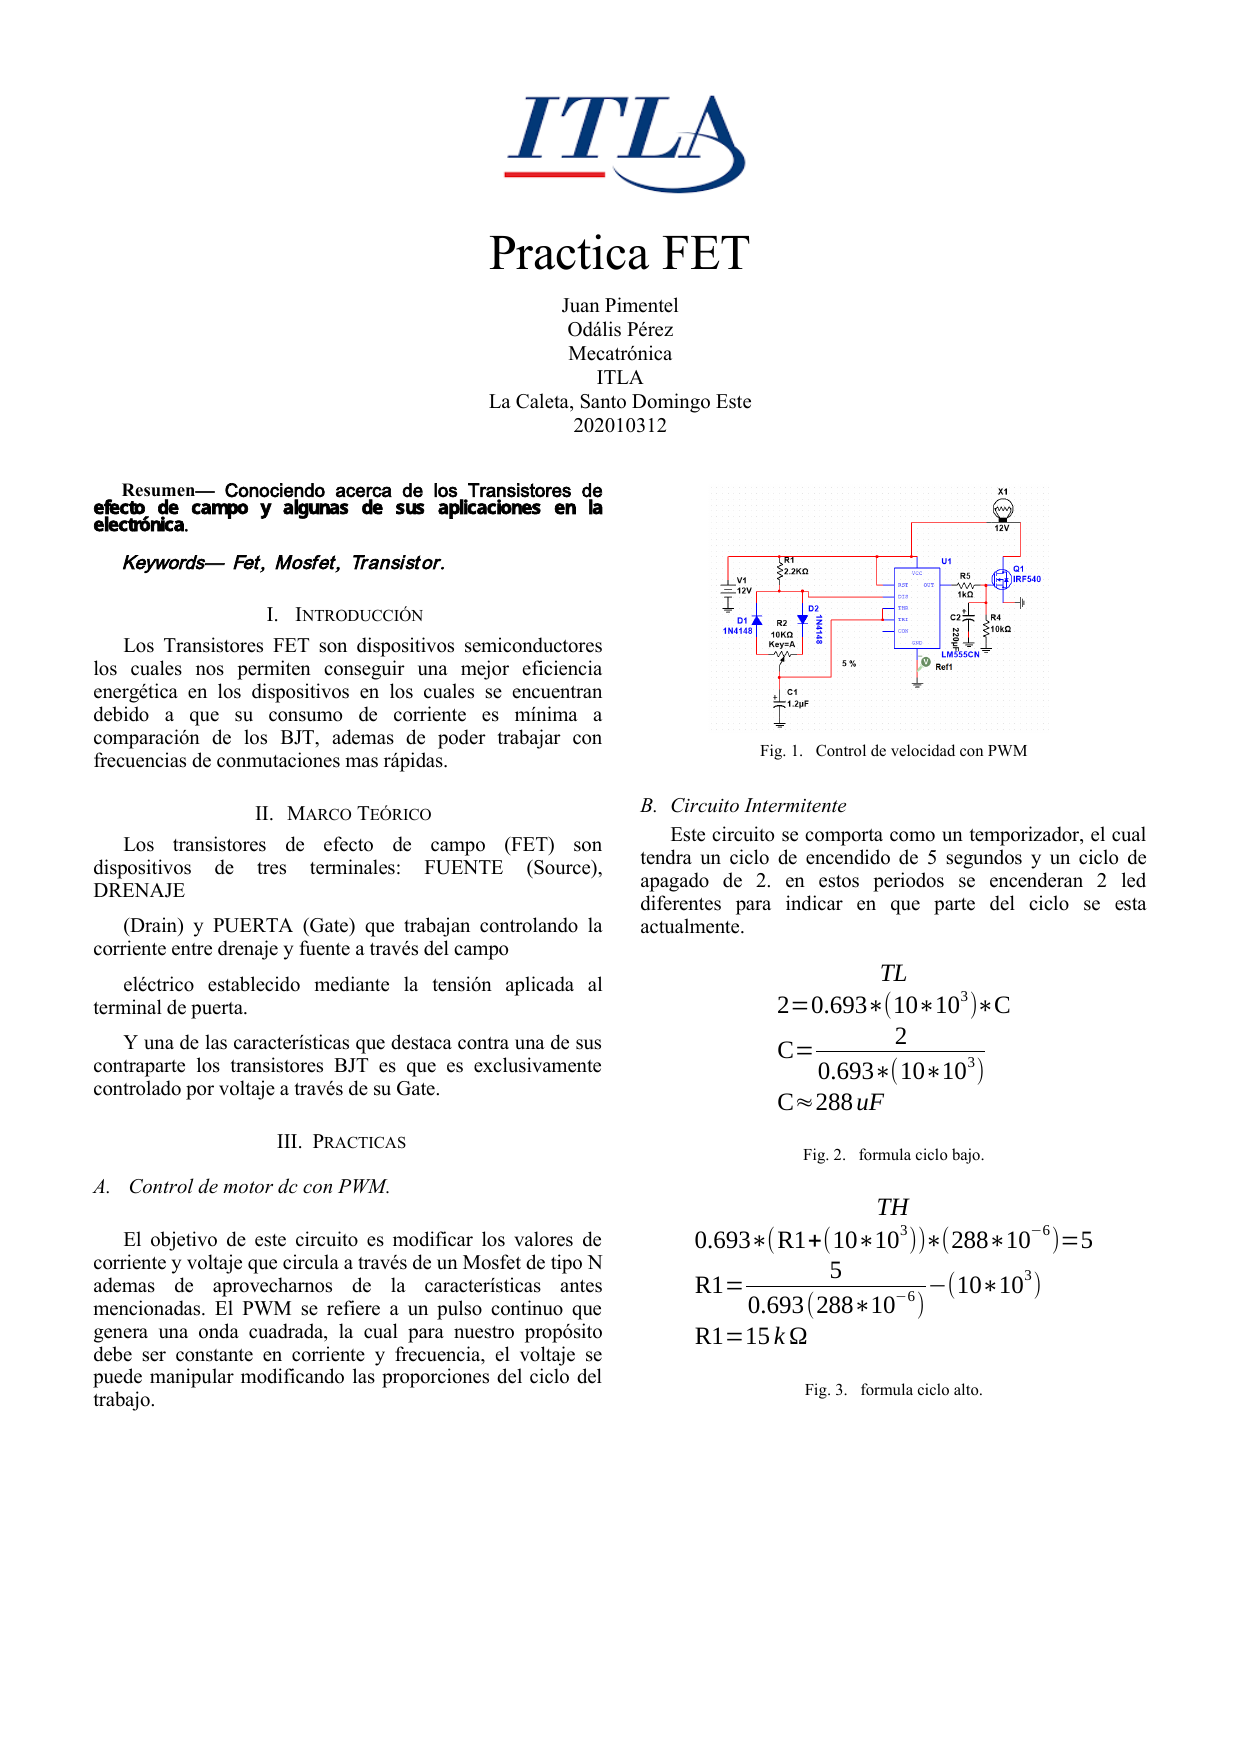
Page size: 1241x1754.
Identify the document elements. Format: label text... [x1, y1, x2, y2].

text (Drain) y PUERTA (Gate) que trabajan controlando la corriente entre drenaje y fuente a través del campo [93, 915, 603, 960]
text ITLA [323, 365, 918, 389]
subtitle Circuito Intermitente [640, 793, 1147, 817]
text Resumen— Conociendo acerca de los Transistores de efecto de campo y algunas de sus aplicaciones en la electrónica. [93, 56, 603, 535]
subtitle Marco Teórico [93, 801, 603, 825]
text Keywords— Fet, Mosfet, Transistor. [93, 556, 194, 573]
text La Caleta, Santo Domingo Este [323, 389, 918, 413]
list formula ciclo bajo. [640, 1145, 1147, 1164]
picture [707, 484, 1049, 733]
subtitle Practicas [93, 1129, 603, 1153]
text Keywords— Fet, Mosfet, Transistor. [149, 556, 603, 573]
text Odális Pérez [323, 317, 918, 341]
text Los Transistores FET son dispositivos semiconductores los cuales nos permiten conseguir una mejor eficiencia energética en los dispositivos en los cuales se encuentran debido a que su consumo de corriente es mínima a comparación de los BJT, ademas de poder trabajar con frecuencias de conmutaciones mas rápidas. [93, 634, 603, 772]
text Y una de las características que destaca contra una de sus contraparte los transistores BJT es que es exclusivamente controlado por voltaje a través de su Gate. [93, 1031, 603, 1100]
subtitle Control de motor dc con PWM. [93, 1174, 603, 1198]
text Los transistores de efecto de campo (FET) son dispositivos de tres terminales: FUENTE (Source), DRENAJE [93, 833, 603, 902]
text Este circuito se comporta como un temporizador, el cual tendra un ciclo de encendido de 5 segundos y un ciclo de apagado de 2. en estos periodos se encenderan 2 led diferentes para indicar en que parte del ciclo se esta actualmente. [640, 823, 1147, 938]
title Practica FET [323, 68, 918, 281]
text Mecatrónica [323, 341, 918, 365]
list formula ciclo alto. [640, 1379, 1147, 1398]
picture [485, 70, 756, 223]
text El objetivo de este circuito es modificar los valores de corriente y voltaje que circula a través de un Mosfet de tipo N ademas de aprovecharnos de la características antes mencionadas. El PWM se refiere a un pulso continuo que genera una onda cuadrada, la cual para nuestro propósito debe ser constante en corriente y frecuencia, el voltaje se puede manipular modificando las proporciones del ciclo del trabajo. [93, 1228, 603, 1411]
subtitle Introducción [93, 602, 603, 626]
text eléctrico establecido mediante la tensión aplicada al terminal de puerta. [93, 973, 603, 1019]
text Juan Pimentel [323, 293, 918, 317]
text 202010312 [323, 413, 918, 437]
list Control de velocidad con PWM [640, 64, 1147, 760]
